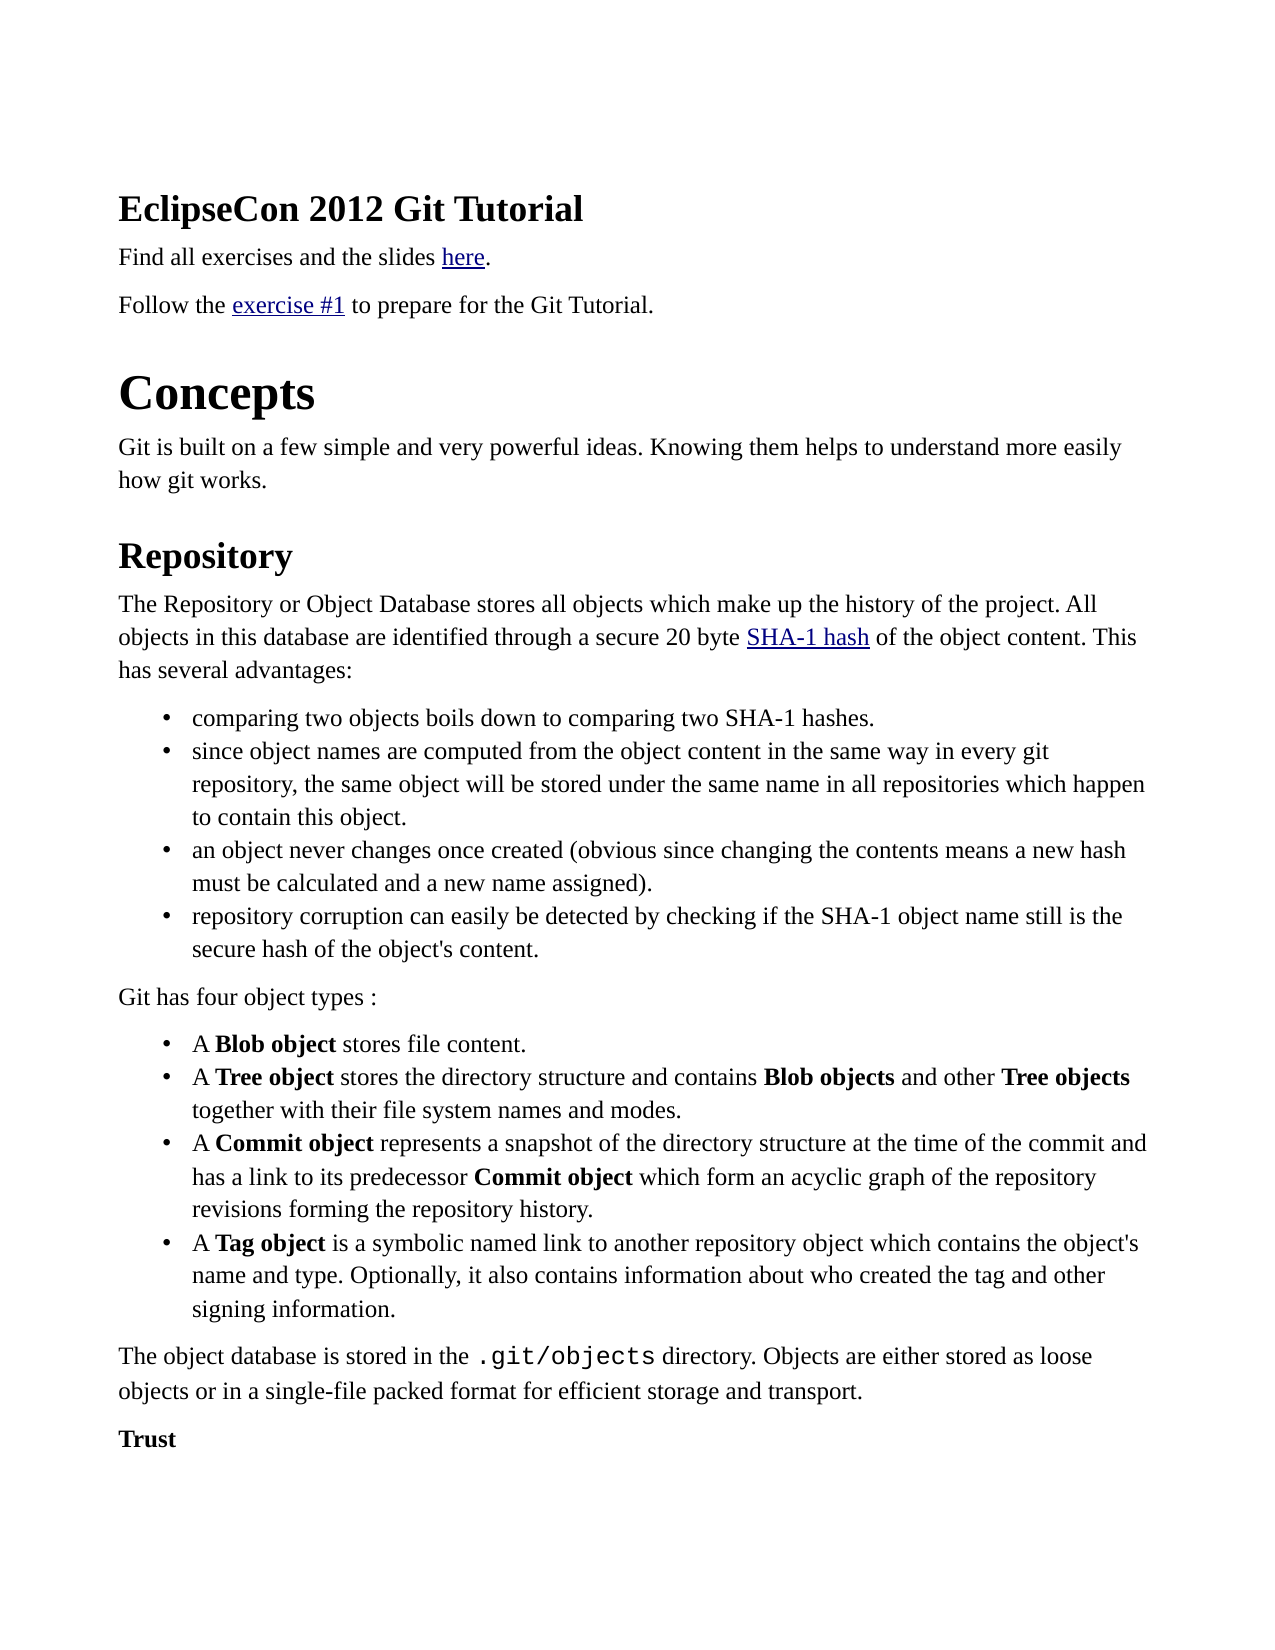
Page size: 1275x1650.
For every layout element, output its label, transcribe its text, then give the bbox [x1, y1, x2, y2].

list A Tag object is a symbolic named link to another repository object which contains the object's name and type. Optionally, it also contains information about who created the tag and other signing information. [162, 1228, 1157, 1322]
text The Repository or Object Database stores all objects which make up the history of the project. All objects in this database are identified through a secure 20 byte SHA-1 hash of the object content. This has several advantages: [118, 589, 1157, 684]
subtitle Concepts [118, 362, 1157, 420]
subtitle EclipseCon 2012 Git Tutorial [118, 187, 1157, 230]
list since object names are computed from the object content in the same way in every git repository, the same object will be stored under the same name in all repositories which happen to contain this object. [162, 736, 1157, 831]
text The object database is stored in the .git/objects directory. Objects are either stored as loose objects or in a single-file packed format for efficient storage and transport. [118, 1341, 1157, 1405]
list A Blob object stores file content. [162, 1029, 1157, 1058]
list A Tree object stores the directory structure and contains Blob objects and other Tree objects together with their file system names and modes. [162, 1062, 1157, 1124]
list an object never changes once created (obvious since changing the contents means a new hash must be calculated and a new name assigned). [162, 835, 1157, 897]
text Git is built on a few simple and very powerful ideas. Knowing them helps to understand more easily how git works. [118, 432, 1157, 494]
list repository corruption can easily be detected by checking if the SHA-1 object name still is the secure hash of the object's content. [162, 901, 1157, 963]
text Follow the exercise #1 to prepare for the Git Tutorial. [118, 290, 1157, 318]
text Trust [118, 1424, 1157, 1453]
subtitle Repository [118, 534, 1157, 577]
text Find all exercises and the slides here. [118, 242, 1157, 271]
list A Commit object represents a snapshot of the directory structure at the time of the commit and has a link to its predecessor Commit object which form an acyclic graph of the repository revisions forming the repository history. [162, 1128, 1157, 1223]
text Git has four object types : [118, 982, 1157, 1011]
list comparing two objects boils down to comparing two SHA-1 hashes. [162, 703, 1157, 732]
